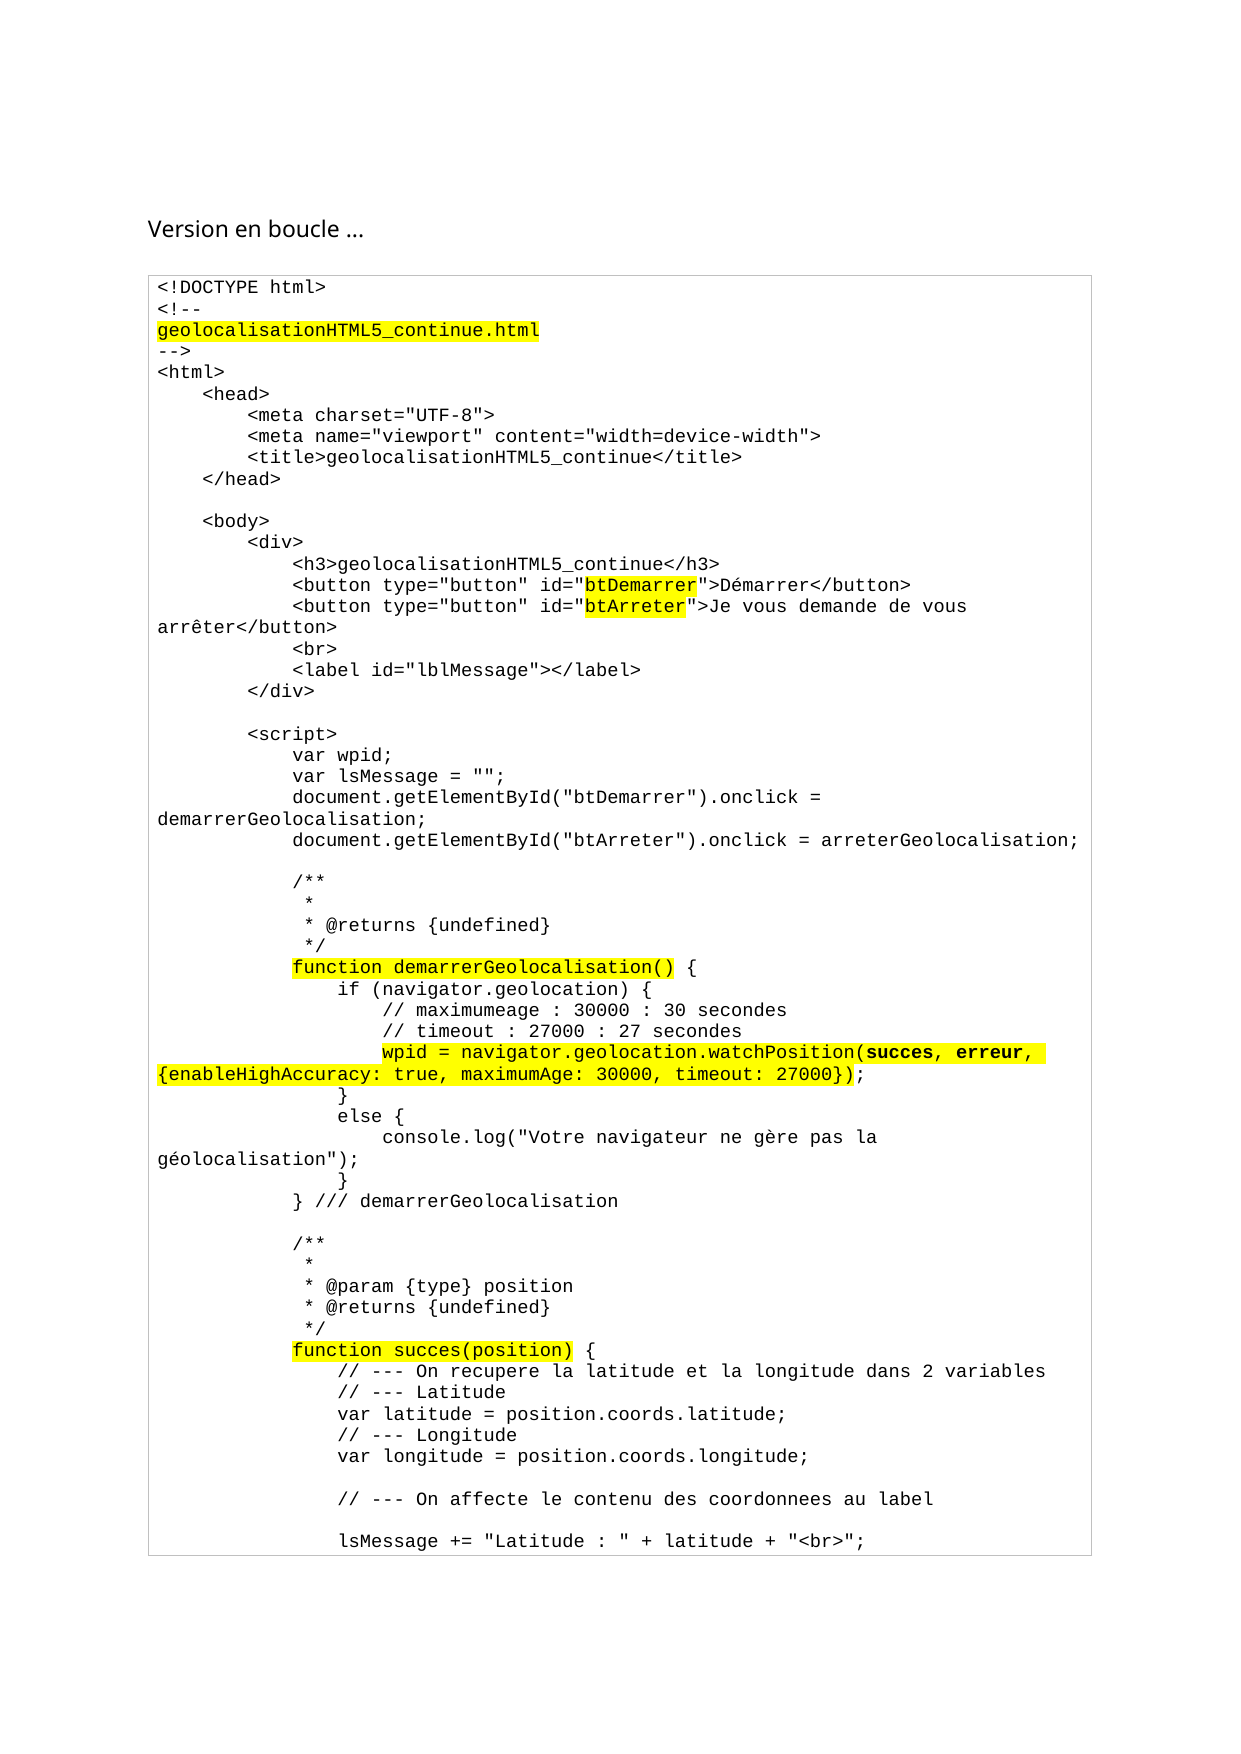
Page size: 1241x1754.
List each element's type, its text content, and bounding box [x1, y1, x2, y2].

text <button type="button" id="btDemarrer">Démarrer</button> [149, 572, 1091, 594]
text * @returns {undefined} [149, 912, 1091, 934]
text <!DOCTYPE html> [149, 276, 1091, 296]
text function succes(position) { [149, 1337, 1091, 1359]
text <!-- [149, 296, 1091, 317]
text */ [149, 934, 1091, 955]
text // --- Longitude [149, 1422, 1091, 1444]
text var latitude = position.coords.latitude; [149, 1401, 1091, 1422]
text --> [149, 339, 1091, 360]
text <div> [149, 530, 1091, 551]
text document.getElementById("btArreter").onclick = arreterGeolocalisation; [149, 827, 1091, 852]
text document.getElementById("btDemarrer").onclick = demarrerGeolocalisation; [149, 785, 1091, 827]
text <br> [149, 636, 1091, 657]
text * @returns {undefined} [149, 1295, 1091, 1316]
text <body> [149, 509, 1091, 530]
text // --- On affecte le contenu des coordonnees au label [149, 1486, 1091, 1511]
text <meta charset="UTF-8"> [149, 402, 1091, 424]
text // maximumeage : 30000 : 30 secondes [149, 997, 1091, 1019]
text if (navigator.geolocation) { [149, 976, 1091, 997]
text <script> [149, 721, 1091, 742]
text // timeout : 27000 : 27 secondes [149, 1019, 1091, 1040]
text else { [149, 1104, 1091, 1125]
text /** [149, 1231, 1091, 1252]
text var longitude = position.coords.longitude; [149, 1444, 1091, 1468]
text lsMessage += "Latitude : " + latitude + "<br>"; [149, 1529, 1091, 1555]
text function demarrerGeolocalisation() { [149, 955, 1091, 976]
text * [149, 891, 1091, 912]
text } [149, 1082, 1091, 1104]
text // --- On recupere la latitude et la longitude dans 2 variables [149, 1359, 1091, 1380]
text <title>geolocalisationHTML5_continue</title> [149, 445, 1091, 466]
text geolocalisationHTML5_continue.html [149, 317, 1091, 339]
text <h3>geolocalisationHTML5_continue</h3> [149, 551, 1091, 572]
text * @param {type} position [149, 1274, 1091, 1295]
text } [149, 1167, 1091, 1189]
text var lsMessage = ""; [149, 764, 1091, 785]
text * [149, 1252, 1091, 1274]
text // --- Latitude [149, 1380, 1091, 1401]
text <button type="button" id="btArreter">Je vous demande de vous arrêter</button> [149, 594, 1091, 636]
text </head> [149, 466, 1091, 491]
text </div> [149, 679, 1091, 703]
text } /// demarrerGeolocalisation [149, 1189, 1091, 1213]
text */ [149, 1316, 1091, 1337]
text <label id="lblMessage"></label> [149, 657, 1091, 679]
text /** [149, 870, 1091, 891]
text <meta name="viewport" content="width=device-width"> [149, 424, 1091, 445]
text <head> [149, 381, 1091, 402]
text var wpid; [149, 742, 1091, 764]
text Version en boucle ... [148, 212, 1092, 244]
text <html> [149, 360, 1091, 381]
text console.log("Votre navigateur ne gère pas la géolocalisation"); [149, 1125, 1091, 1167]
text wpid = navigator.geolocation.watchPosition(succes, erreur, {enableHighAccuracy: true, maximumAge: 30000, timeout: 27000}); [149, 1040, 1091, 1082]
